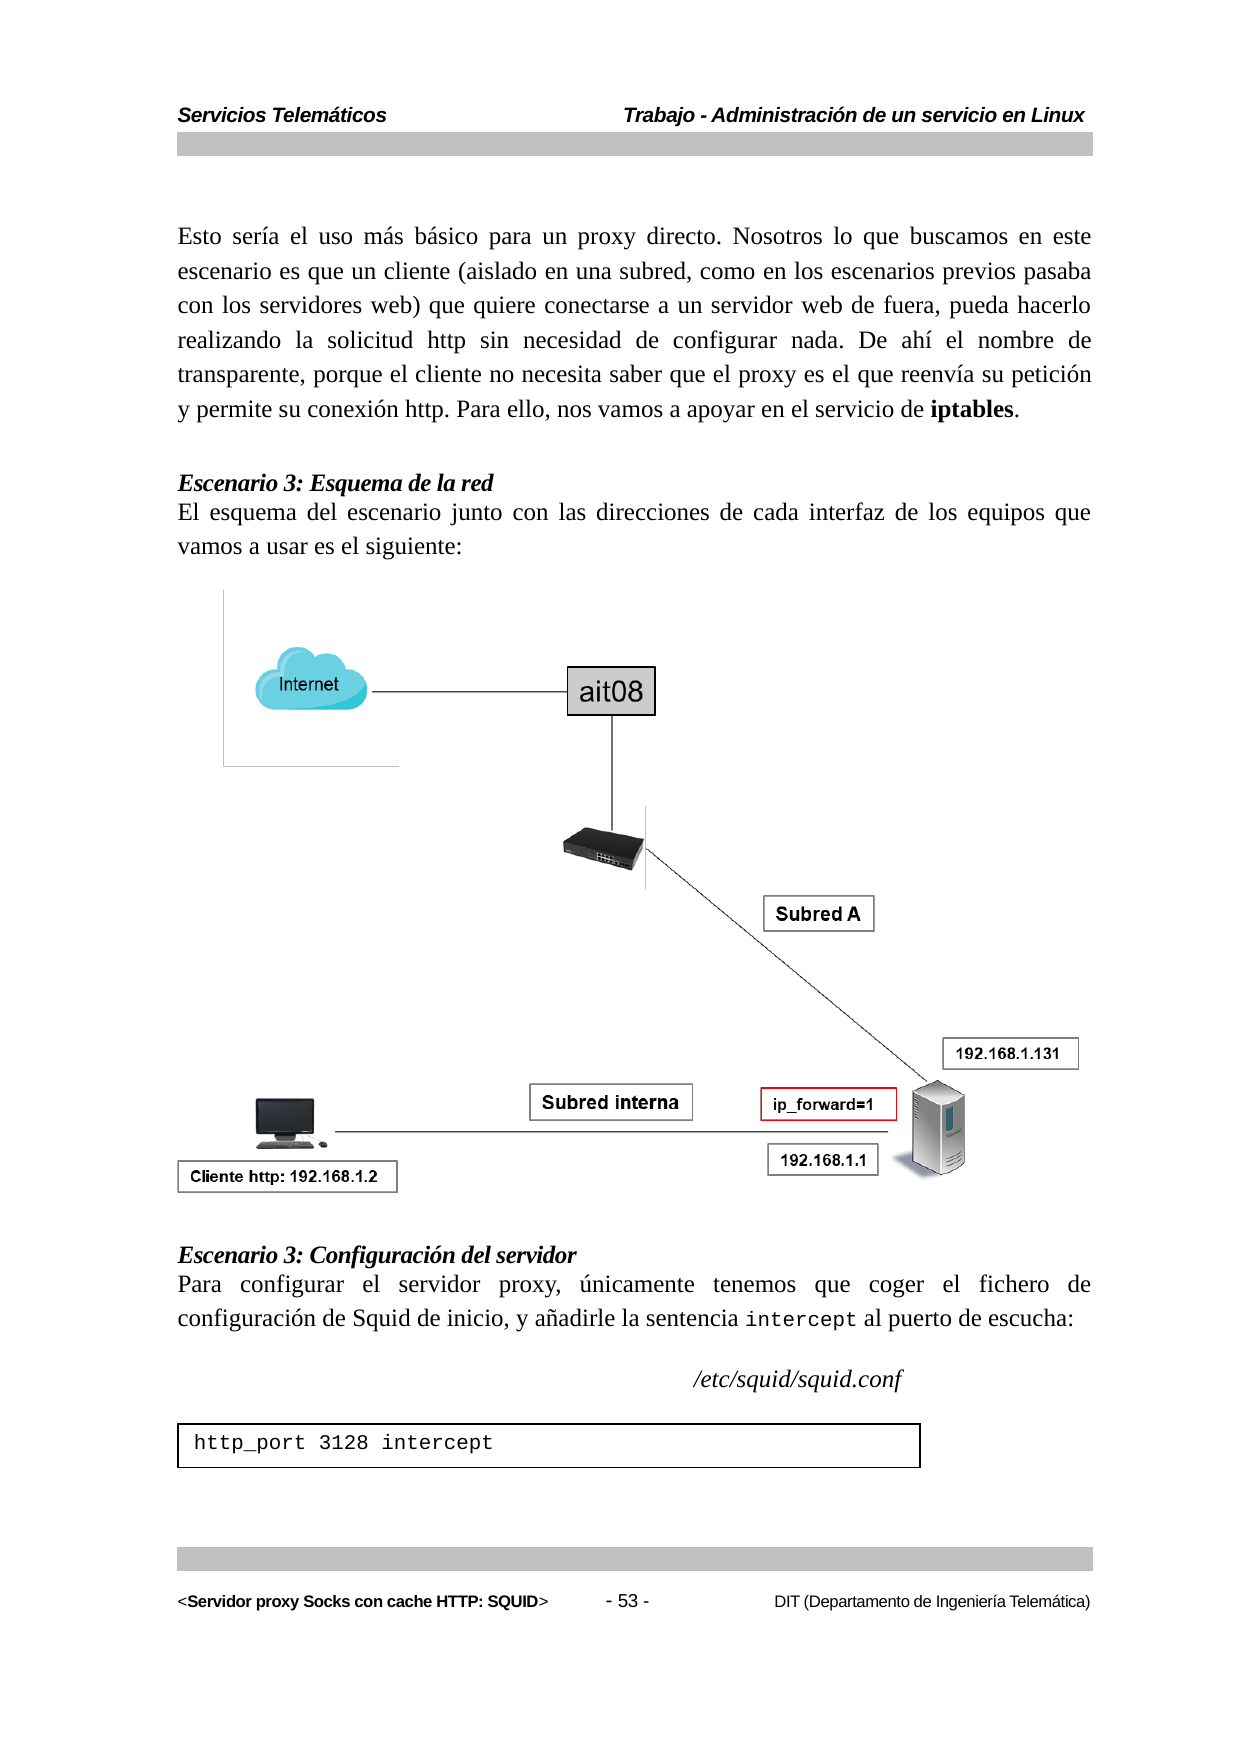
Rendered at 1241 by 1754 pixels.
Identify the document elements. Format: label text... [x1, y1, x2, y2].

text http_port 3128 intercept [194, 1432, 904, 1456]
text El esquema del escenario junto con las direcciones de cada interfaz de los equipos que vamos a usar es el siguiente: [177, 497, 1093, 560]
text /etc/squid/squid.conf [177, 1364, 1093, 1392]
list Escenario 3: Configuración del servidor [177, 1240, 1093, 1269]
text Esto sería el uso más básico para un proxy directo. Nosotros lo que buscamos en este escenario es que un cliente (aislado en una subred, como en los escenarios previos pasaba con los servidores web) que quiere conectarse a un servidor web de fuera, pueda hacerlo realizando la solicitud http sin necesidad de configurar nada. De ahí el nombre de transparente, porque el cliente no necesita saber que el proxy es el que reenvía su petición y permite su conexión http. Para ello, nos vamos a apoyar en el servicio de iptables. [177, 221, 1093, 423]
text Para configurar el servidor proxy, únicamente tenemos que coger el fichero de configuración de Squid de inicio, y añadirle la sentencia intercept al puerto de escucha: [177, 1269, 1093, 1333]
list Escenario 3: Esquema de la red [177, 468, 1093, 497]
